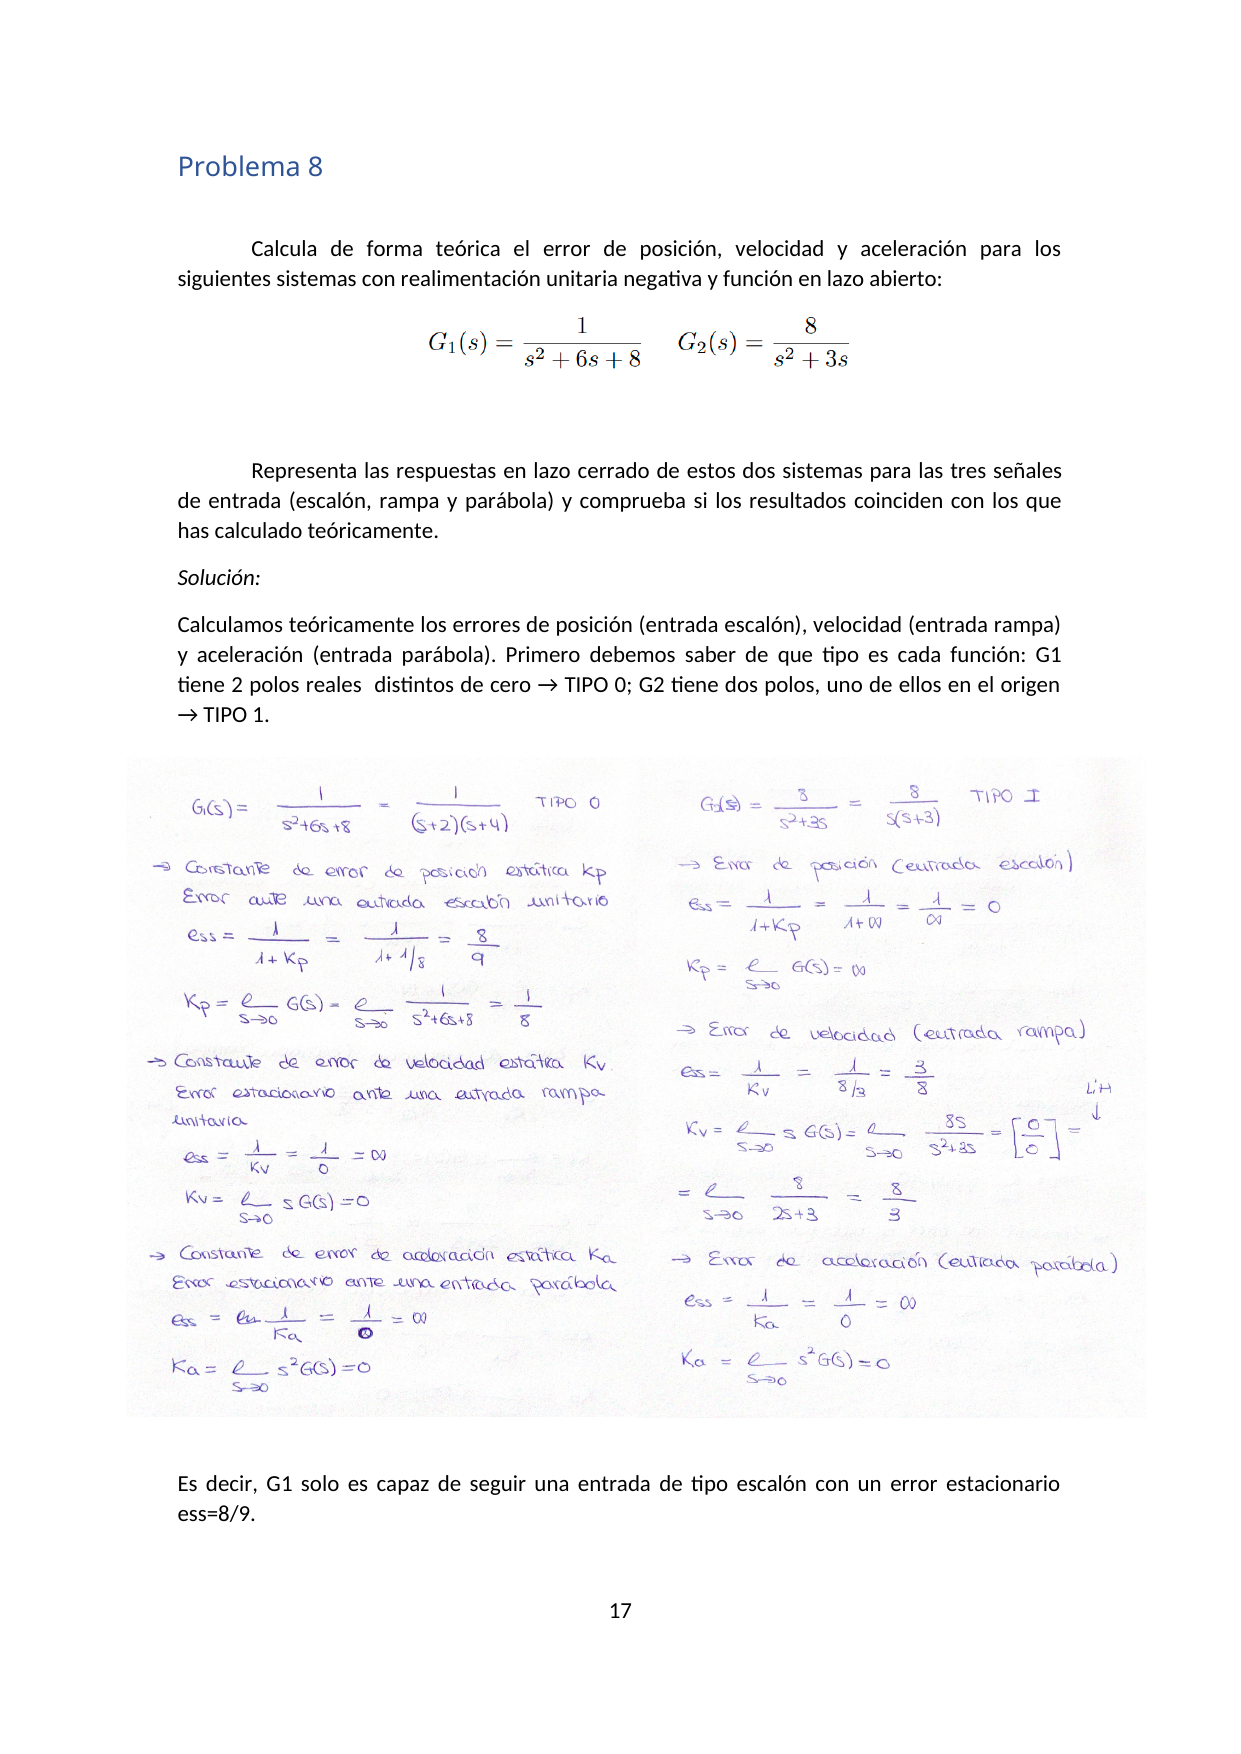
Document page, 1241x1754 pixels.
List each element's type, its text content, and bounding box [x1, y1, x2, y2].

picture [403, 294, 874, 388]
text Es decir, G1 solo es capaz de seguir una entrada de tipo escalón con un error estacionario ess=8/9. [177, 1469, 1063, 1527]
picture [126, 757, 1147, 1418]
subtitle Problema 8 [177, 148, 1063, 184]
text Calcula de forma teórica el error de posición, velocidad y aceleración para los siguientes sistemas con realimentación unitaria negativa y función en lazo abierto: [177, 234, 1063, 292]
text Calculamos teóricamente los errores de posición (entrada escalón), velocidad (entrada rampa) y aceleración (entrada parábola). Primero debemos saber de que tipo es cada función: G1 tiene 2 polos reales distintos de cero → TIPO 0; G2 tiene dos polos, uno de ellos en el origen → TIPO 1. [177, 610, 1063, 728]
text Solución: [177, 563, 1063, 591]
text Representa las respuestas en lazo cerrado de estos dos sistemas para las tres señales de entrada (escalón, rampa y parábola) y comprueba si los resultados coinciden con los que has calculado teóricamente. [177, 456, 1063, 544]
